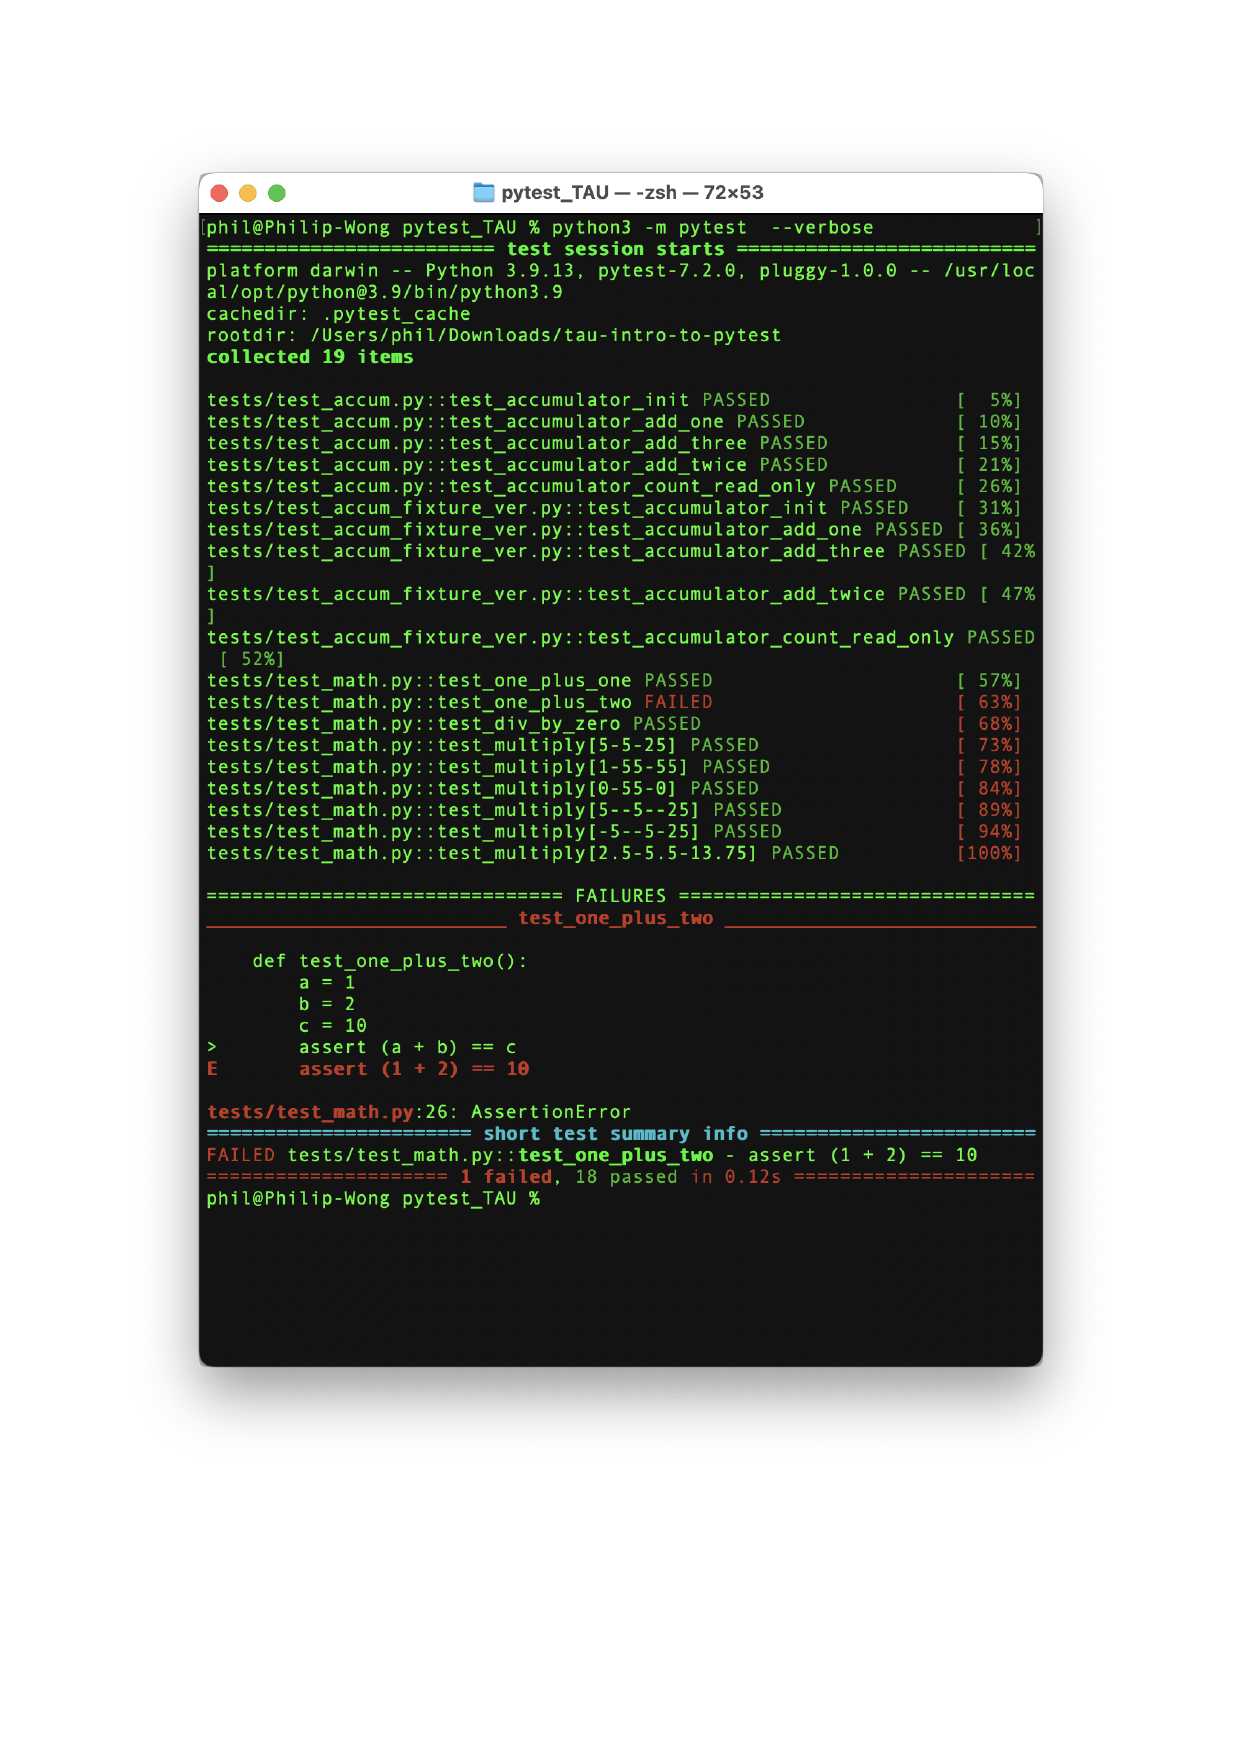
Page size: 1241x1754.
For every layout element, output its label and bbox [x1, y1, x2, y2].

picture [118, 118, 1123, 1473]
